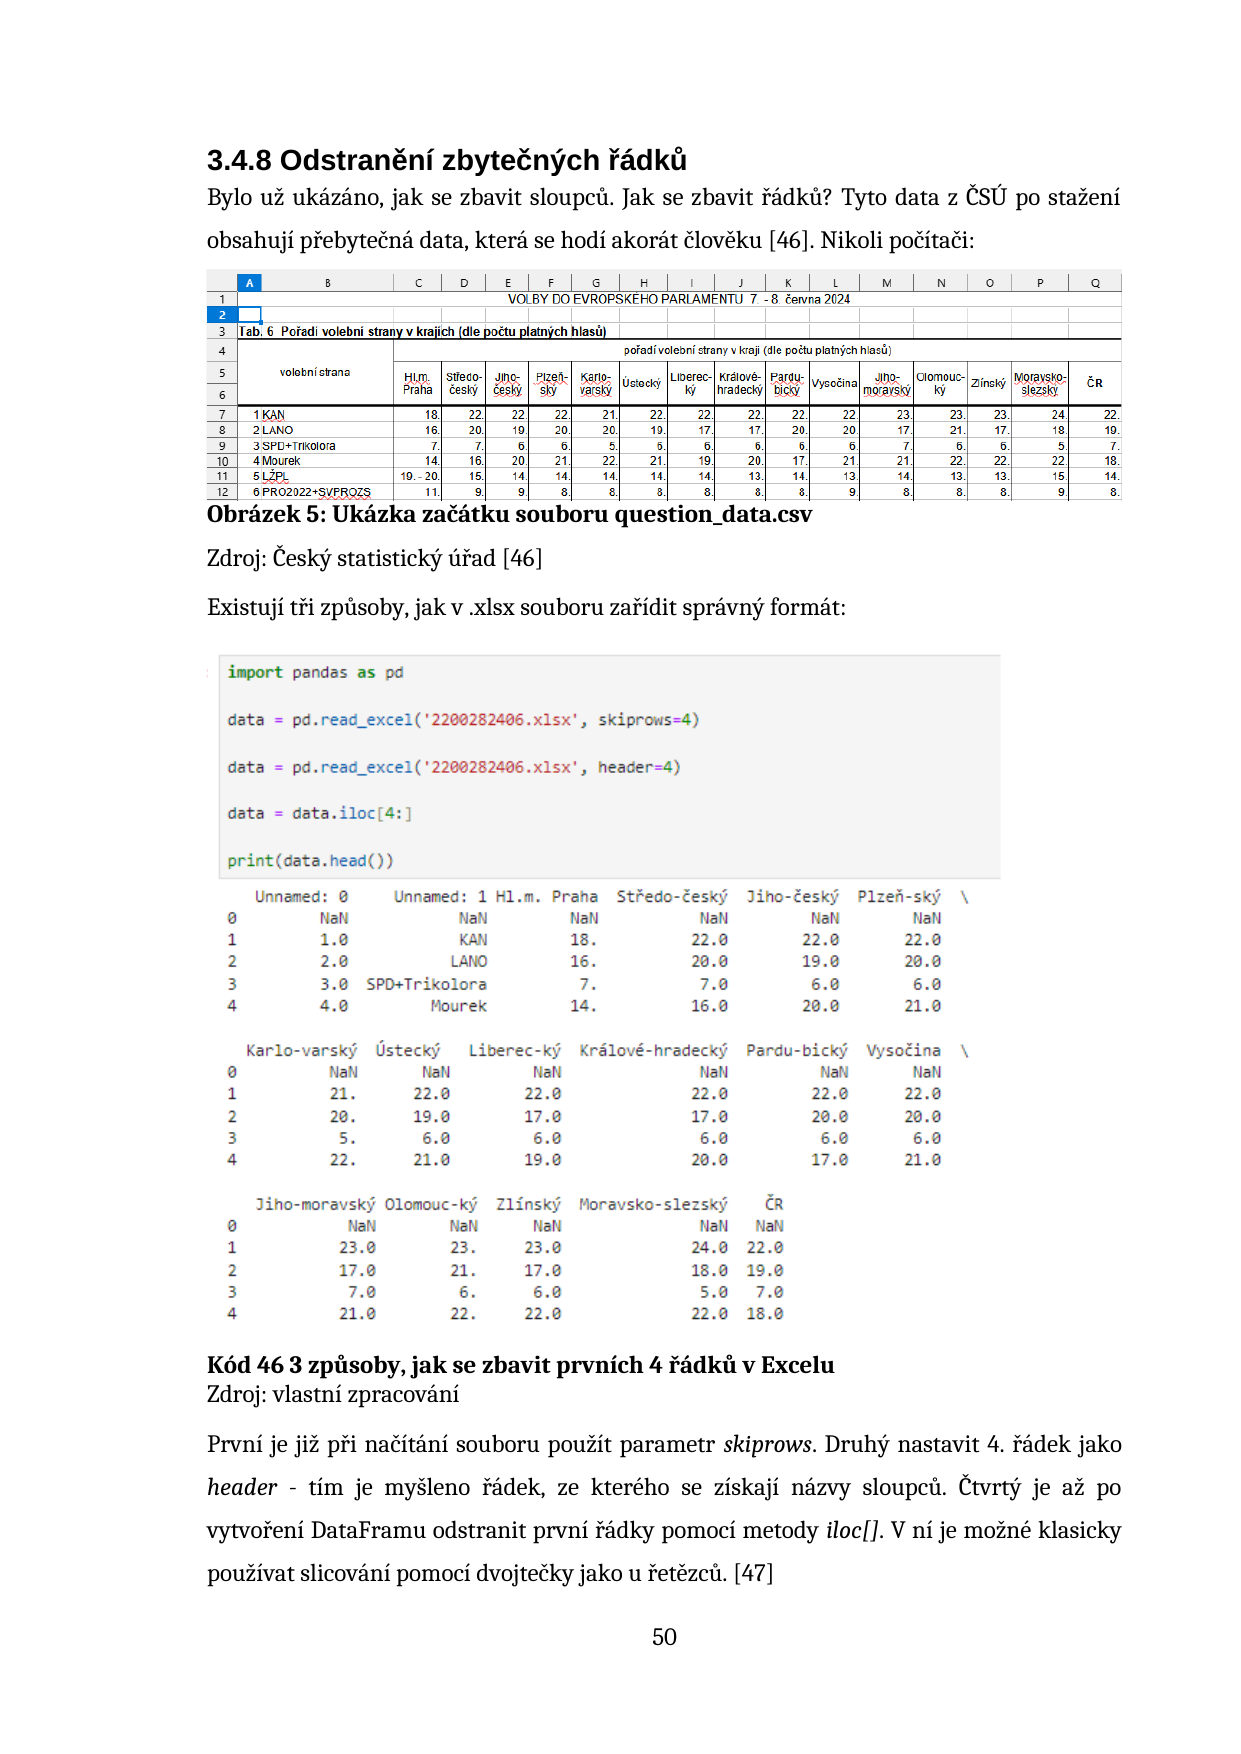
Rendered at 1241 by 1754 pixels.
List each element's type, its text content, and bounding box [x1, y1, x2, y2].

text Zdroj: Český statistický úřad [46] [207, 543, 1122, 572]
text Bylo už ukázáno, jak se zbavit sloupců. Jak se zbavit řádků? Tyto data z ČSÚ po stažení obsahují přebytečná data, která se hodí akorát člověku [46]. Nikoli počítači: [207, 183, 1122, 255]
picture [206, 642, 1001, 1331]
picture [206, 269, 1122, 501]
text Zdroj: vlastní zpracování [207, 1380, 1122, 1409]
subtitle Obrázek 5: Ukázka začátku souboru question_data.csv [207, 501, 1122, 529]
text Existují tři způsoby, jak v .xlsx souboru zařídit správný formát: [207, 593, 1122, 622]
subtitle 3.4.8 Odstranění zbytečných řádků [207, 143, 1122, 177]
text První je již při načítání souboru použít parametr skiprows. Druhý nastavit 4. řádek jako header - tím je myšleno řádek, ze kterého se získají názvy sloupců. Čtvrtý je až po vytvoření DataFramu odstranit první řádky pomocí metody iloc[]. V ní je možné klasicky používat slicování pomocí dvojtečky jako u řetězců. [47] [207, 1430, 1122, 1588]
title Kód 46 3 způsoby, jak se zbavit prvních 4 řádků v Excelu [207, 1351, 1122, 1380]
